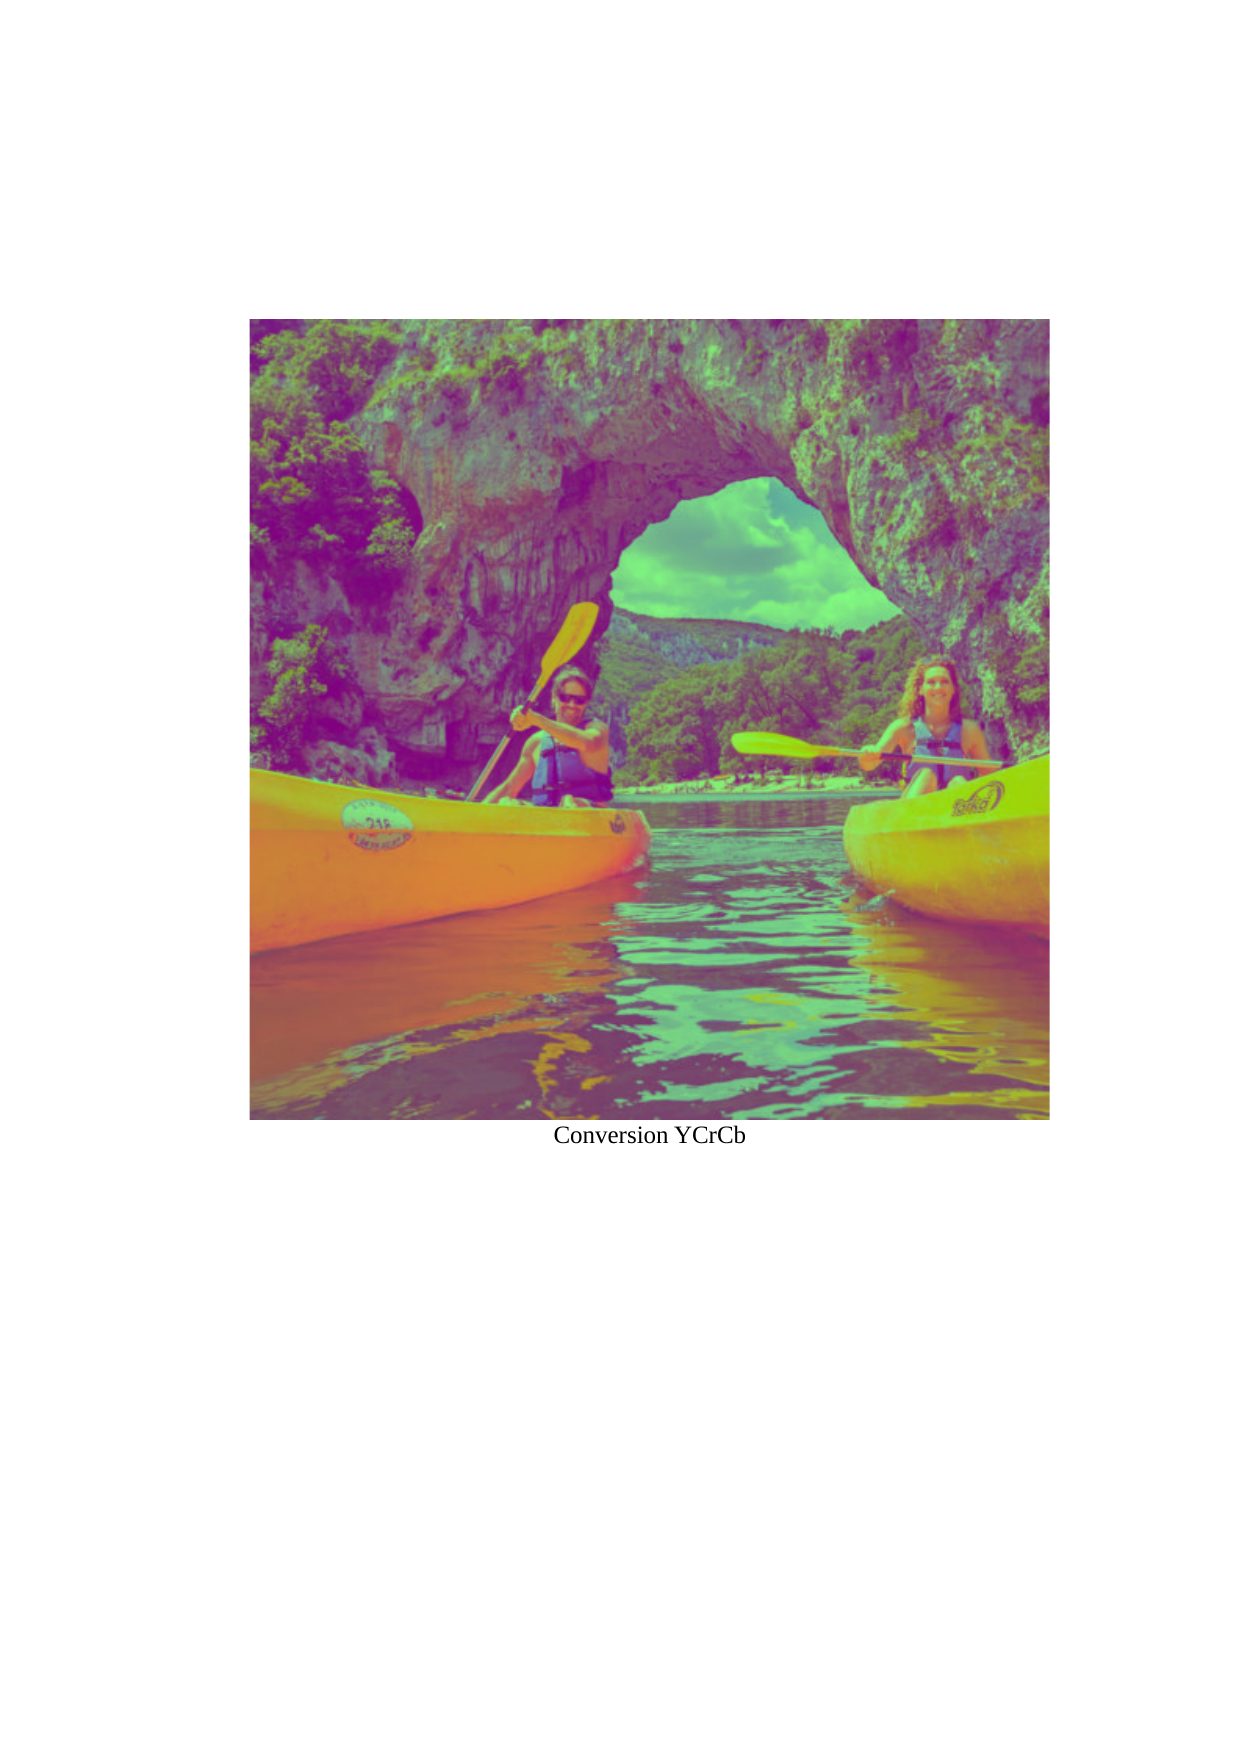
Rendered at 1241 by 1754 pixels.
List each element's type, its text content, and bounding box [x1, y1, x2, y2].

text Conversion YCrCb [249, 1120, 1049, 1148]
picture [249, 319, 1050, 1120]
